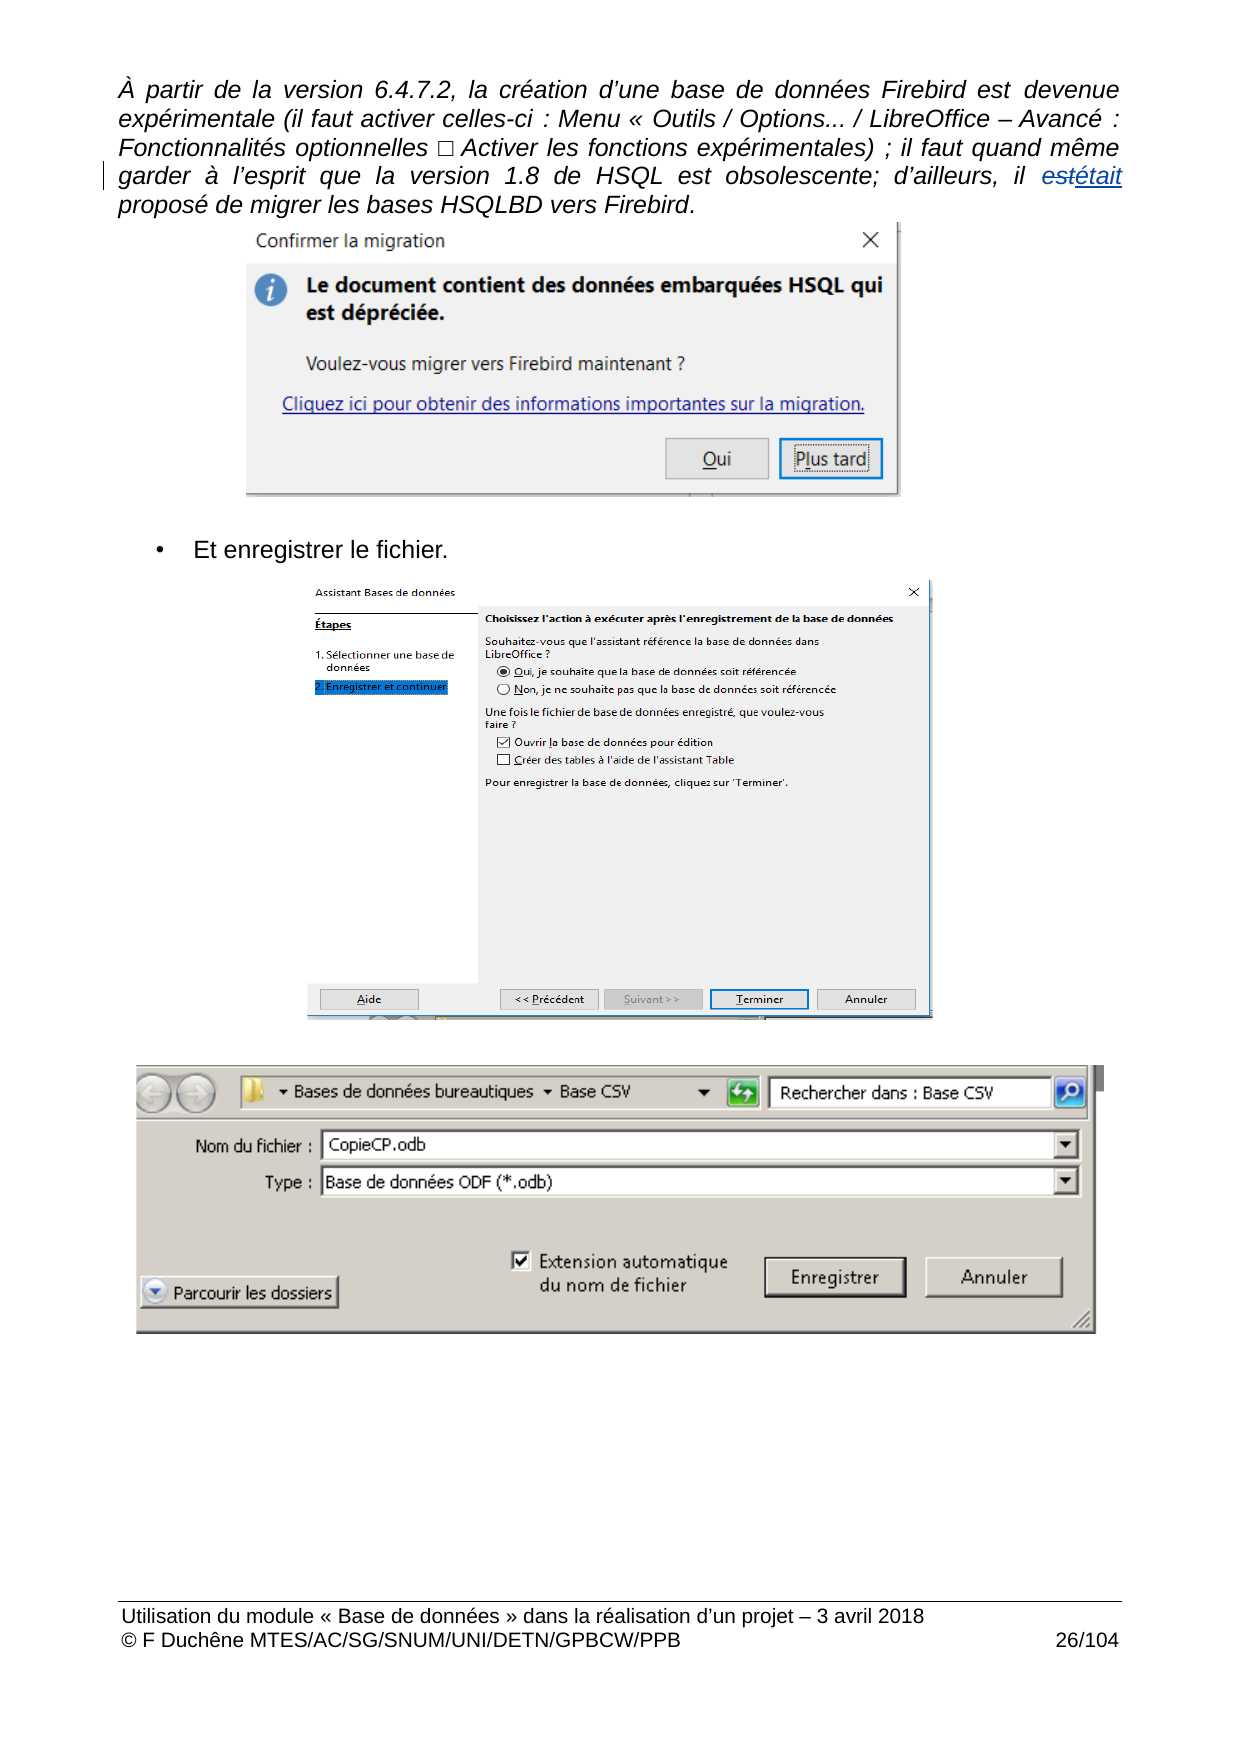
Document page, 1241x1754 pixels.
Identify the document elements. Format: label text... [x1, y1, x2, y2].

text À partir de la version 6.4.7.2, la création d’une base de données Firebird est devenue expérimentale (il faut activer celles-ci : Menu « Outils / Options... / LibreOffice – Avancé : Fonctionnalités optionnelles □ Activer les fonctions expérimentales) ; il faut quand même garder à l’esprit que la version 1.8 de HSQL est obsolescente; d’ailleurs, il était proposé de migrer les bases HSQLBD vers Firebird. [118, 75, 1122, 219]
picture [246, 222, 902, 497]
list Et enregistrer le fichier. [156, 535, 1122, 564]
picture [307, 580, 933, 1020]
picture [136, 1065, 1104, 1334]
